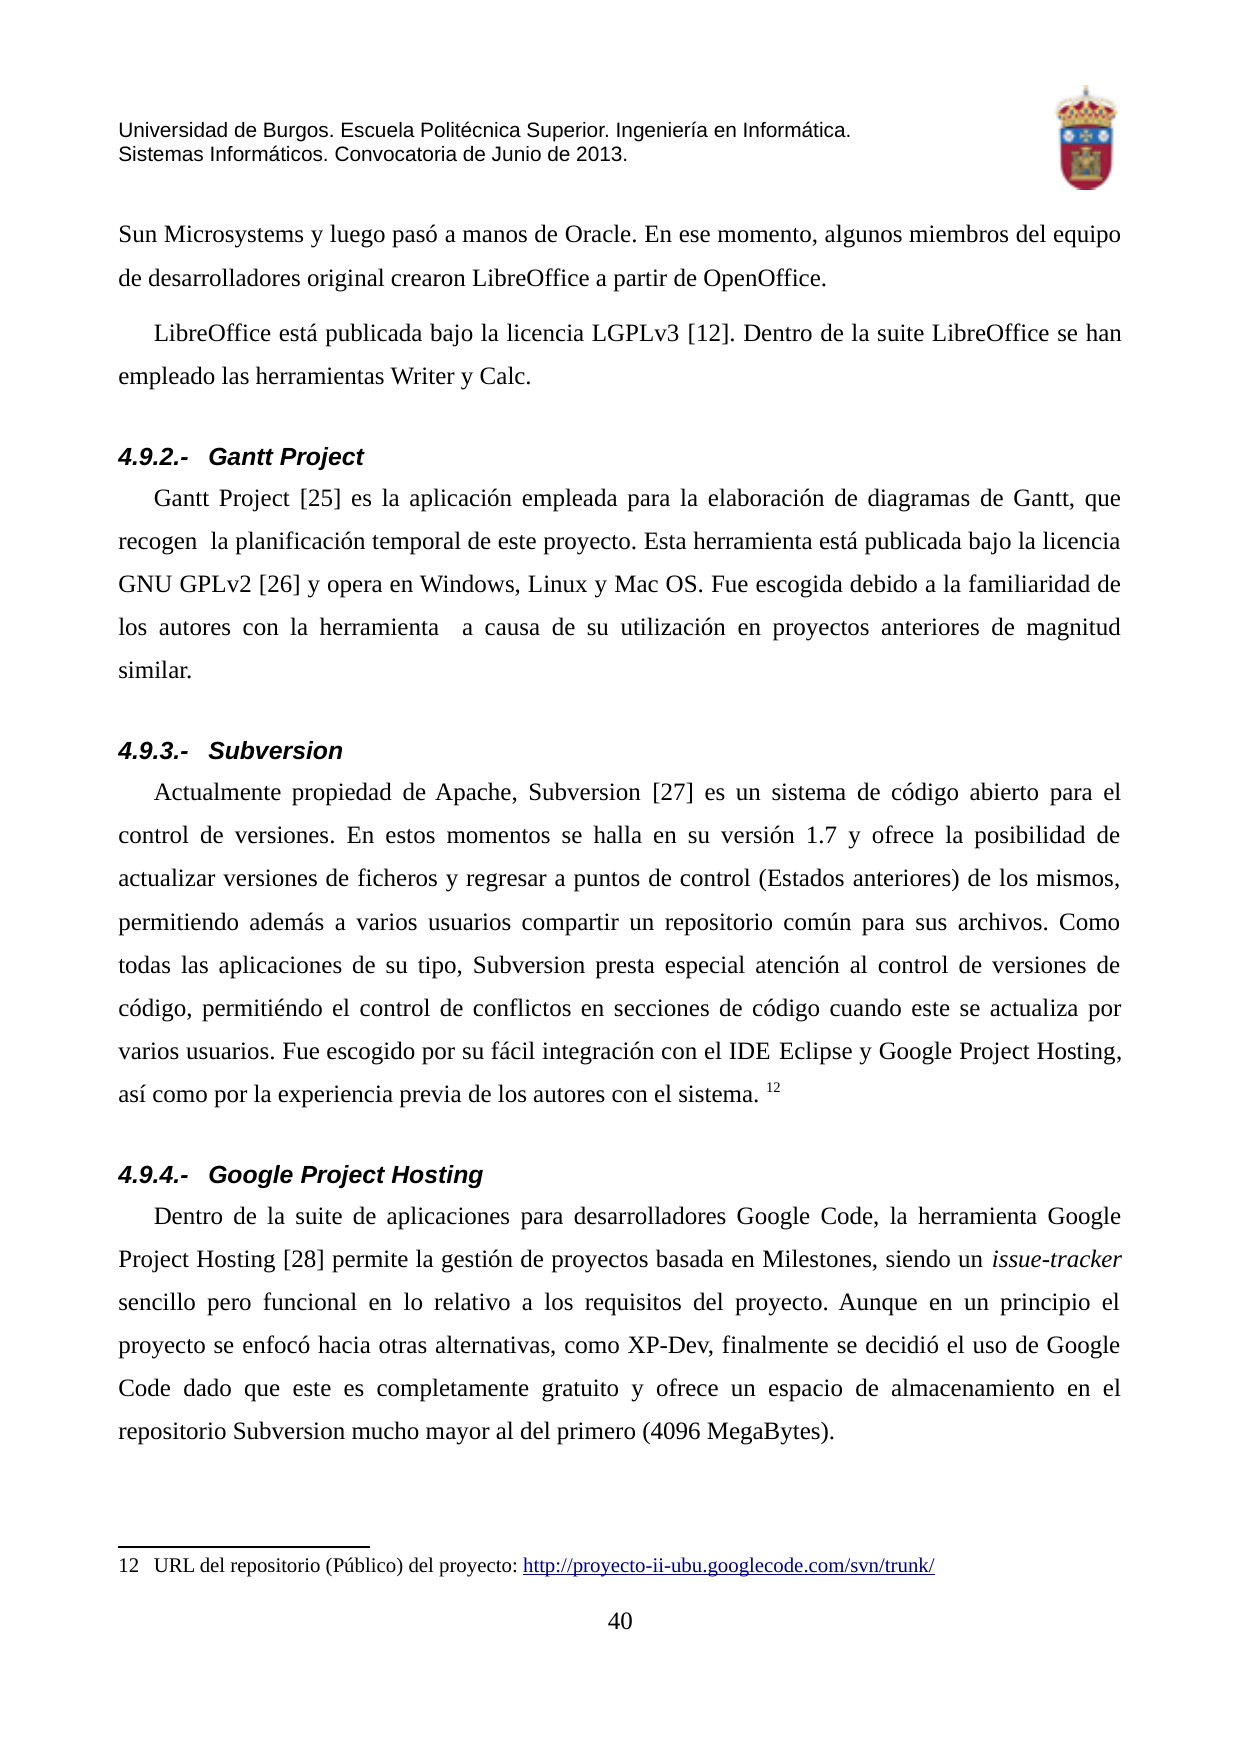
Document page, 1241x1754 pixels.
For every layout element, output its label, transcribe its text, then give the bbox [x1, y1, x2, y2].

text Dentro de la suite de aplicaciones para desarrolladores Google Code, la herramienta Google Project Hosting [28] permite la gestión de proyectos basada en Milestones, siendo un issue-tracker sencillo pero funcional en lo relativo a los requisitos del proyecto. Aunque en un principio el proyecto se enfocó hacia otras alternativas, como XP-Dev, finalmente se decidió el uso de Google Code dado que este es completamente gratuito y ofrece un espacio de almacenamiento en el repositorio Subversion mucho mayor al del primero (4096 MegaBytes). [118, 1201, 1122, 1445]
text Actualmente propiedad de Apache, Subversion [27] es un sistema de código abierto para el control de versiones. En estos momentos se halla en su versión 1.7 y ofrece la posibilidad de actualizar versiones de ficheros y regresar a puntos de control (Estados anteriores) de los mismos, permitiendo además a varios usuarios compartir un repositorio común para sus archivos. Como todas las aplicaciones de su tipo, Subversion presta especial atención al control de versiones de código, permitiéndo el control de conflictos en secciones de código cuando este se actualiza por varios usuarios. Fue escogido por su fácil integración con el IDE Eclipse y Google Project Hosting, así como por la experiencia previa de los autores con el sistema. [118, 777, 1122, 1108]
subtitle Google Project Hosting [118, 1160, 1122, 1188]
text Sun Microsystems y luego pasó a manos de Oracle. En ese momento, algunos miembros del equipo de desarrolladores original crearon LibreOffice a partir de OpenOffice. [118, 219, 1122, 291]
text Gantt Project [25] es la aplicación empleada para la elaboración de diagramas de Gantt, que recogen la planificación temporal de este proyecto. Esta herramienta está publicada bajo la licencia GNU GPLv2 [26] y opera en Windows, Linux y Mac OS. Fue escogida debido a la familiaridad de los autores con la herramienta a causa de su utilización en proyectos anteriores de magnitud similar. [118, 483, 1122, 684]
text LibreOffice está publicada bajo la licencia LGPLv3 [12]. Dentro de la suite LibreOffice se han empleado las herramientas Writer y Calc. [118, 318, 1122, 390]
text URL del repositorio (Público) del proyecto: http://proyecto-ii-ubu.googlecode.com/svn/trunk/ [118, 1553, 1122, 1577]
picture [1053, 85, 1120, 190]
subtitle Subversion [118, 736, 1122, 765]
subtitle Gantt Project [118, 442, 1122, 471]
